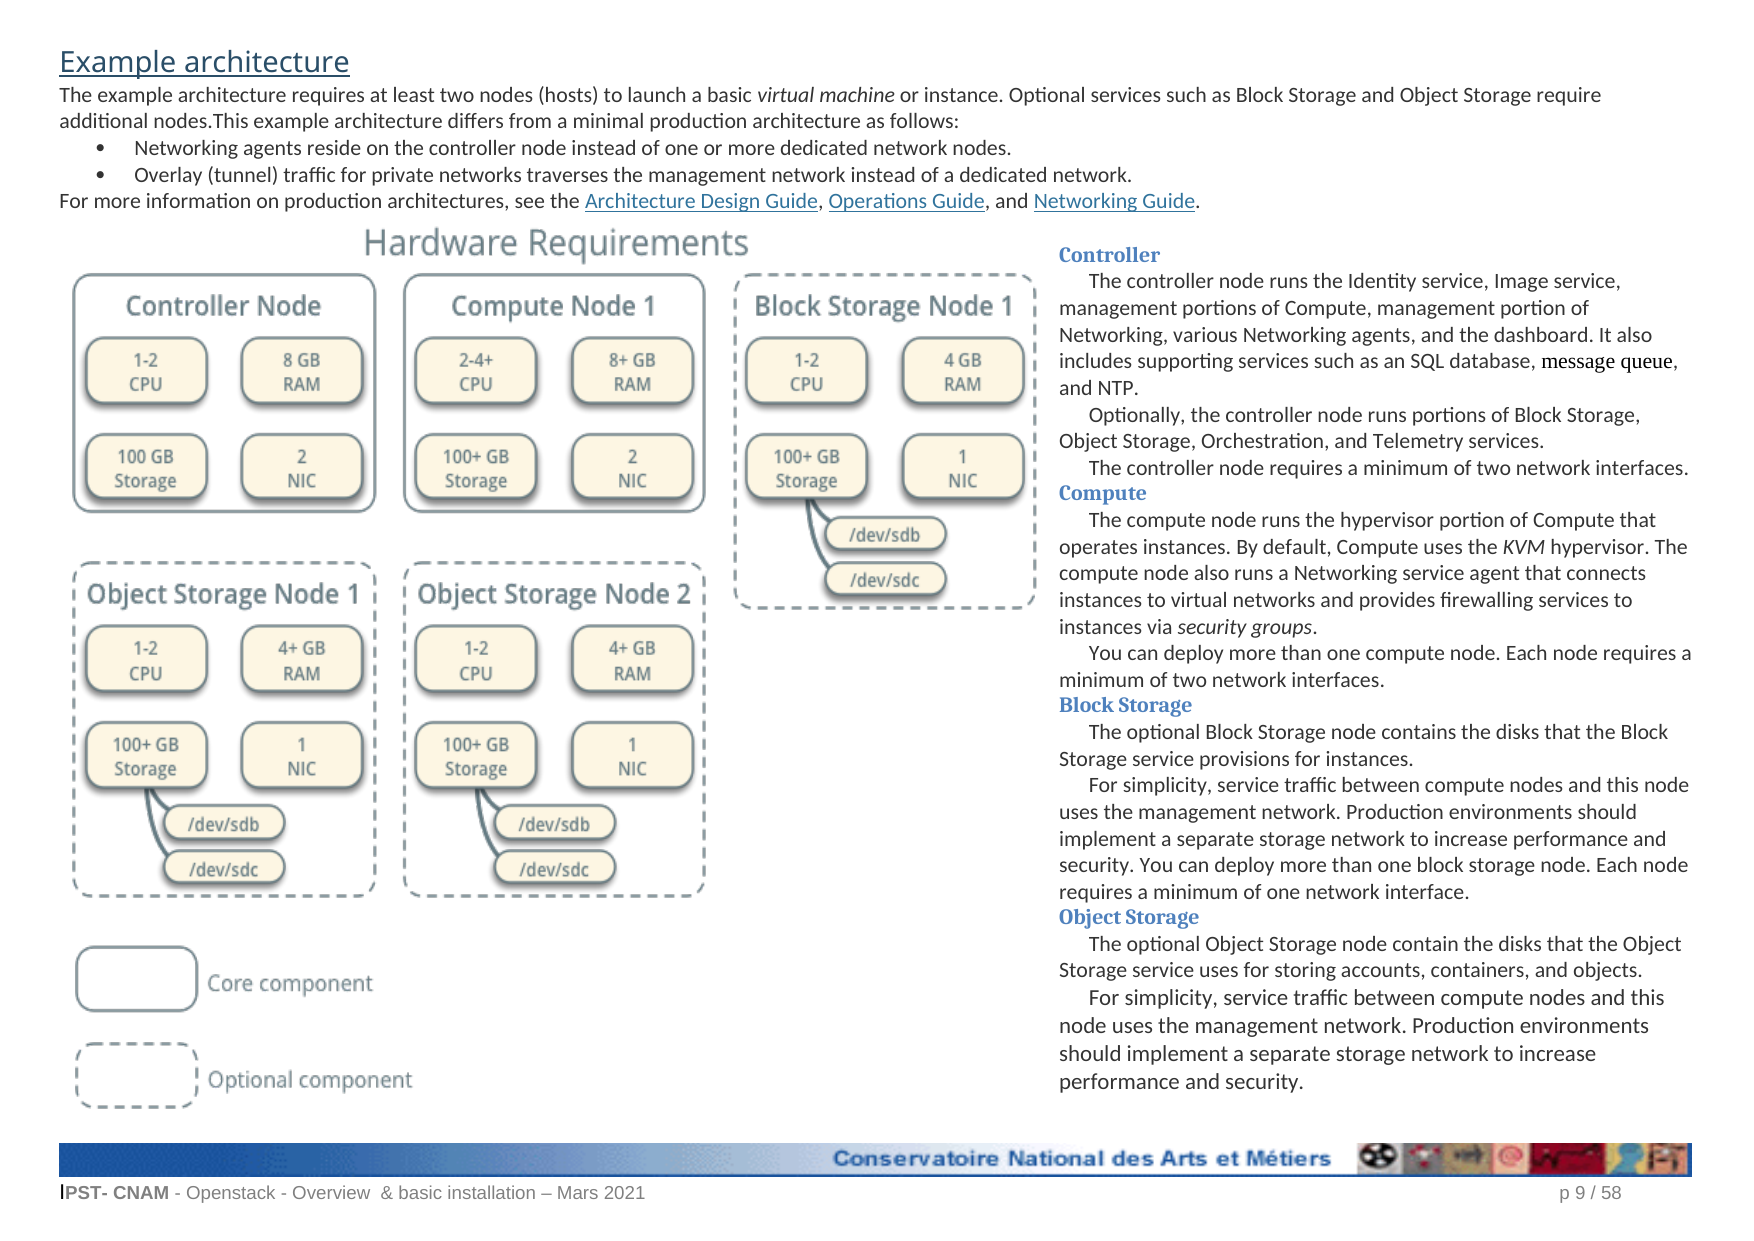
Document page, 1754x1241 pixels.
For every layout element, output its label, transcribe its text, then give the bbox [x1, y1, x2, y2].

text For simplicity, service traffic between compute nodes and this node uses the management network. Production environments should implement a separate storage network to increase performance and security. [1059, 983, 1695, 1095]
text The optional Object Storage node contain the disks that the Object Storage service uses for storing accounts, containers, and objects. [1059, 930, 1695, 983]
subtitle Compute [1059, 481, 1695, 506]
text For simplicity, service traffic between compute nodes and this node uses the management network. Production environments should implement a separate storage network to increase performance and security. You can deploy more than one block storage node. Each node requires a minimum of one network interface. [1059, 771, 1695, 905]
subtitle Object Storage [1059, 905, 1695, 930]
text The compute node runs the hypervisor portion of Compute that operates instances. By default, Compute uses the KVM hypervisor. The compute node also runs a Networking service agent that connects instances to virtual networks and provides firewalling services to instances via security groups. [1059, 506, 1695, 639]
text For more information on production architectures, see the Architecture Design Guide, Operations Guide, and Networking Guide. [59, 188, 1695, 214]
text The controller node runs the Identity service, Image service, management portions of Compute, management portion of Networking, various Networking agents, and the dashboard. It also includes supporting services such as an SQL database, message queue, and NTP. [1059, 268, 1695, 401]
text Optionally, the controller node runs portions of Block Storage, Object Storage, Orchestration, and Telemetry services. [1059, 401, 1695, 454]
text The optional Block Storage node contains the disks that the Block Storage service provisions for instances. [1059, 718, 1695, 771]
list Overlay (tunnel) traffic for private networks traverses the management network instead of a dedicated network. [97, 161, 1695, 188]
subtitle Block Storage [1059, 693, 1695, 718]
picture [50, 223, 1059, 1111]
list Networking agents reside on the controller node instead of one or more dedicated network nodes. [97, 134, 1695, 161]
text The example architecture requires at least two nodes (hosts) to launch a basic virtual machine or instance. Optional services such as Block Storage and Object Storage require additional nodes.This example architecture differs from a minimal production architecture as follows: [59, 81, 1695, 134]
text The controller node requires a minimum of two network interfaces. [1059, 454, 1695, 481]
subtitle Controller [1059, 242, 1695, 268]
subtitle Example architecture [59, 41, 1695, 81]
text You can deploy more than one compute node. Each node requires a minimum of two network interfaces. [1059, 639, 1695, 693]
